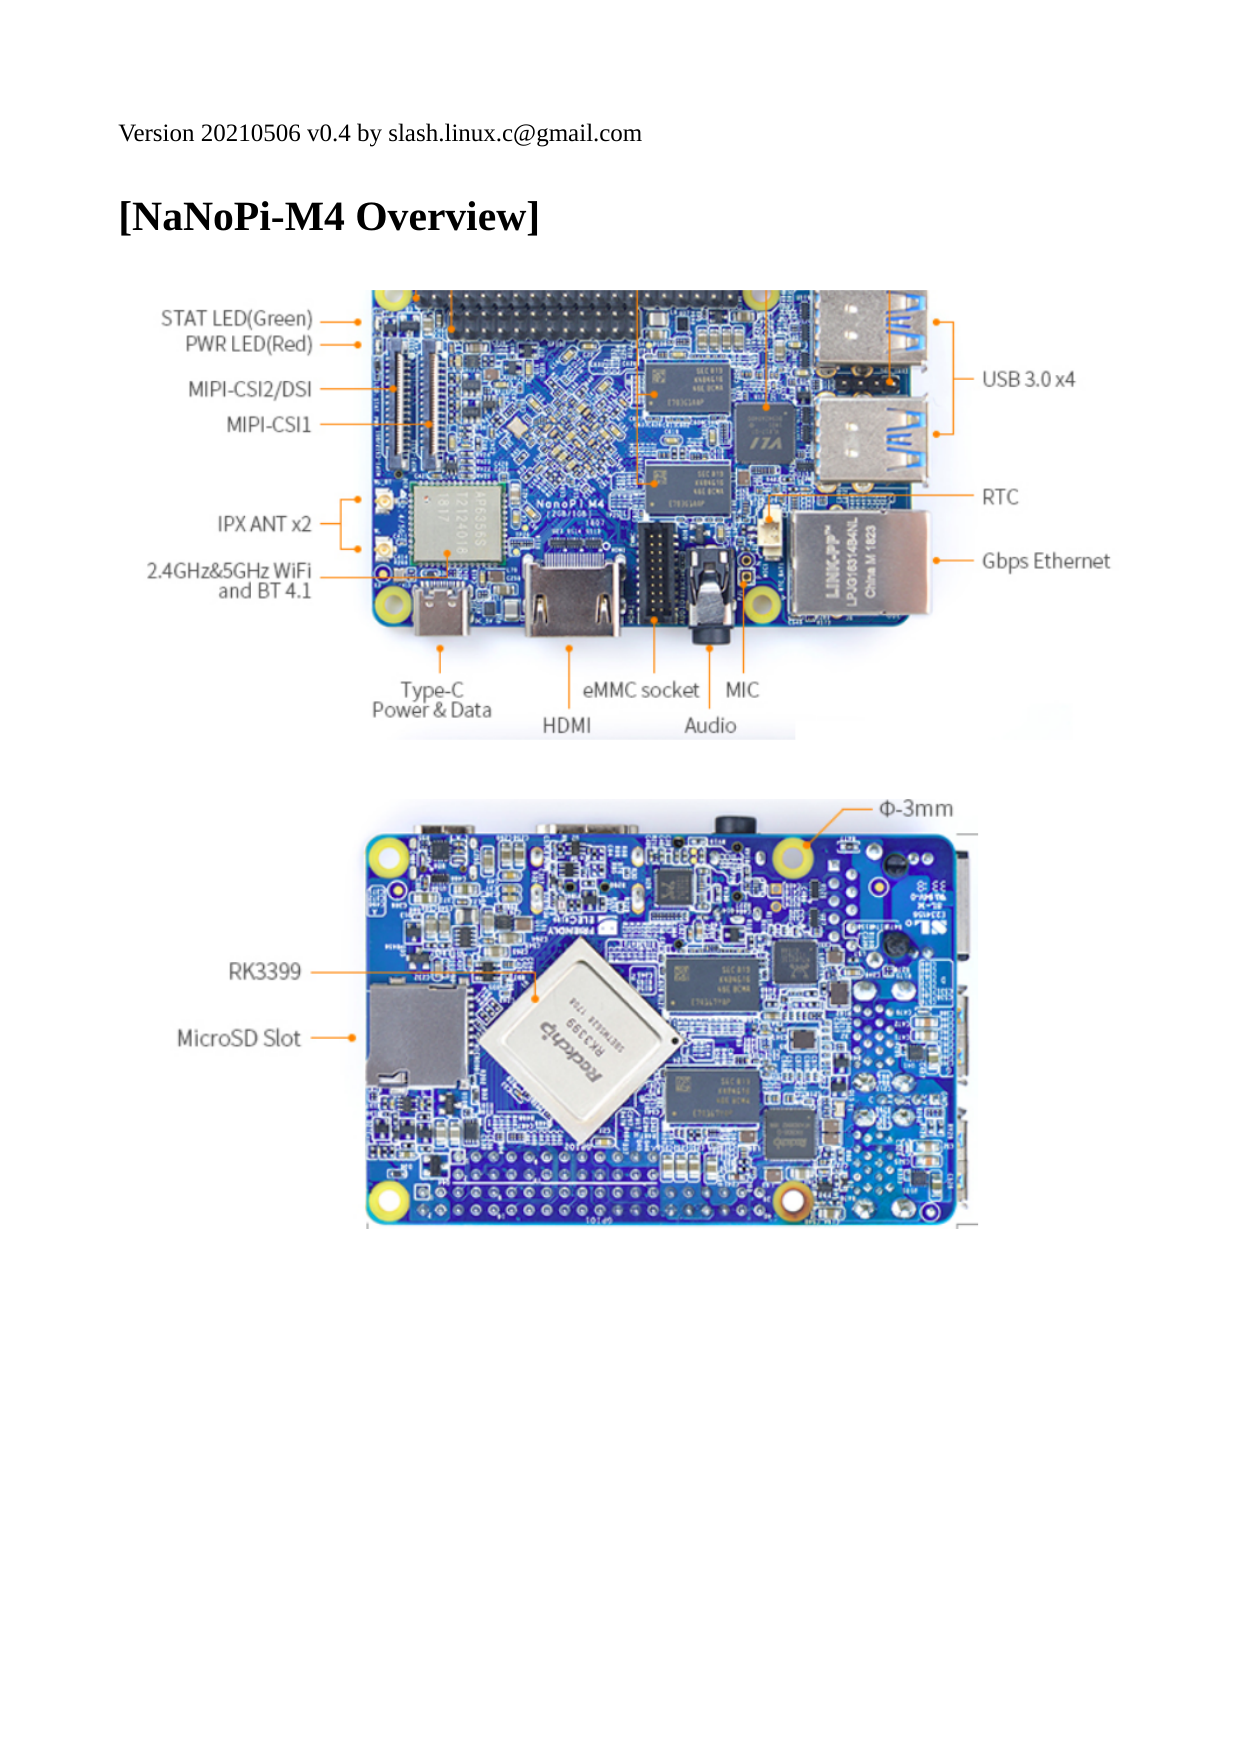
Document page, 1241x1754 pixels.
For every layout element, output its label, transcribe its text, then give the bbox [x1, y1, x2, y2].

picture [118, 289, 1123, 748]
picture [170, 799, 979, 1229]
subtitle [NaNoPi-M4 Overview] [118, 191, 1122, 239]
